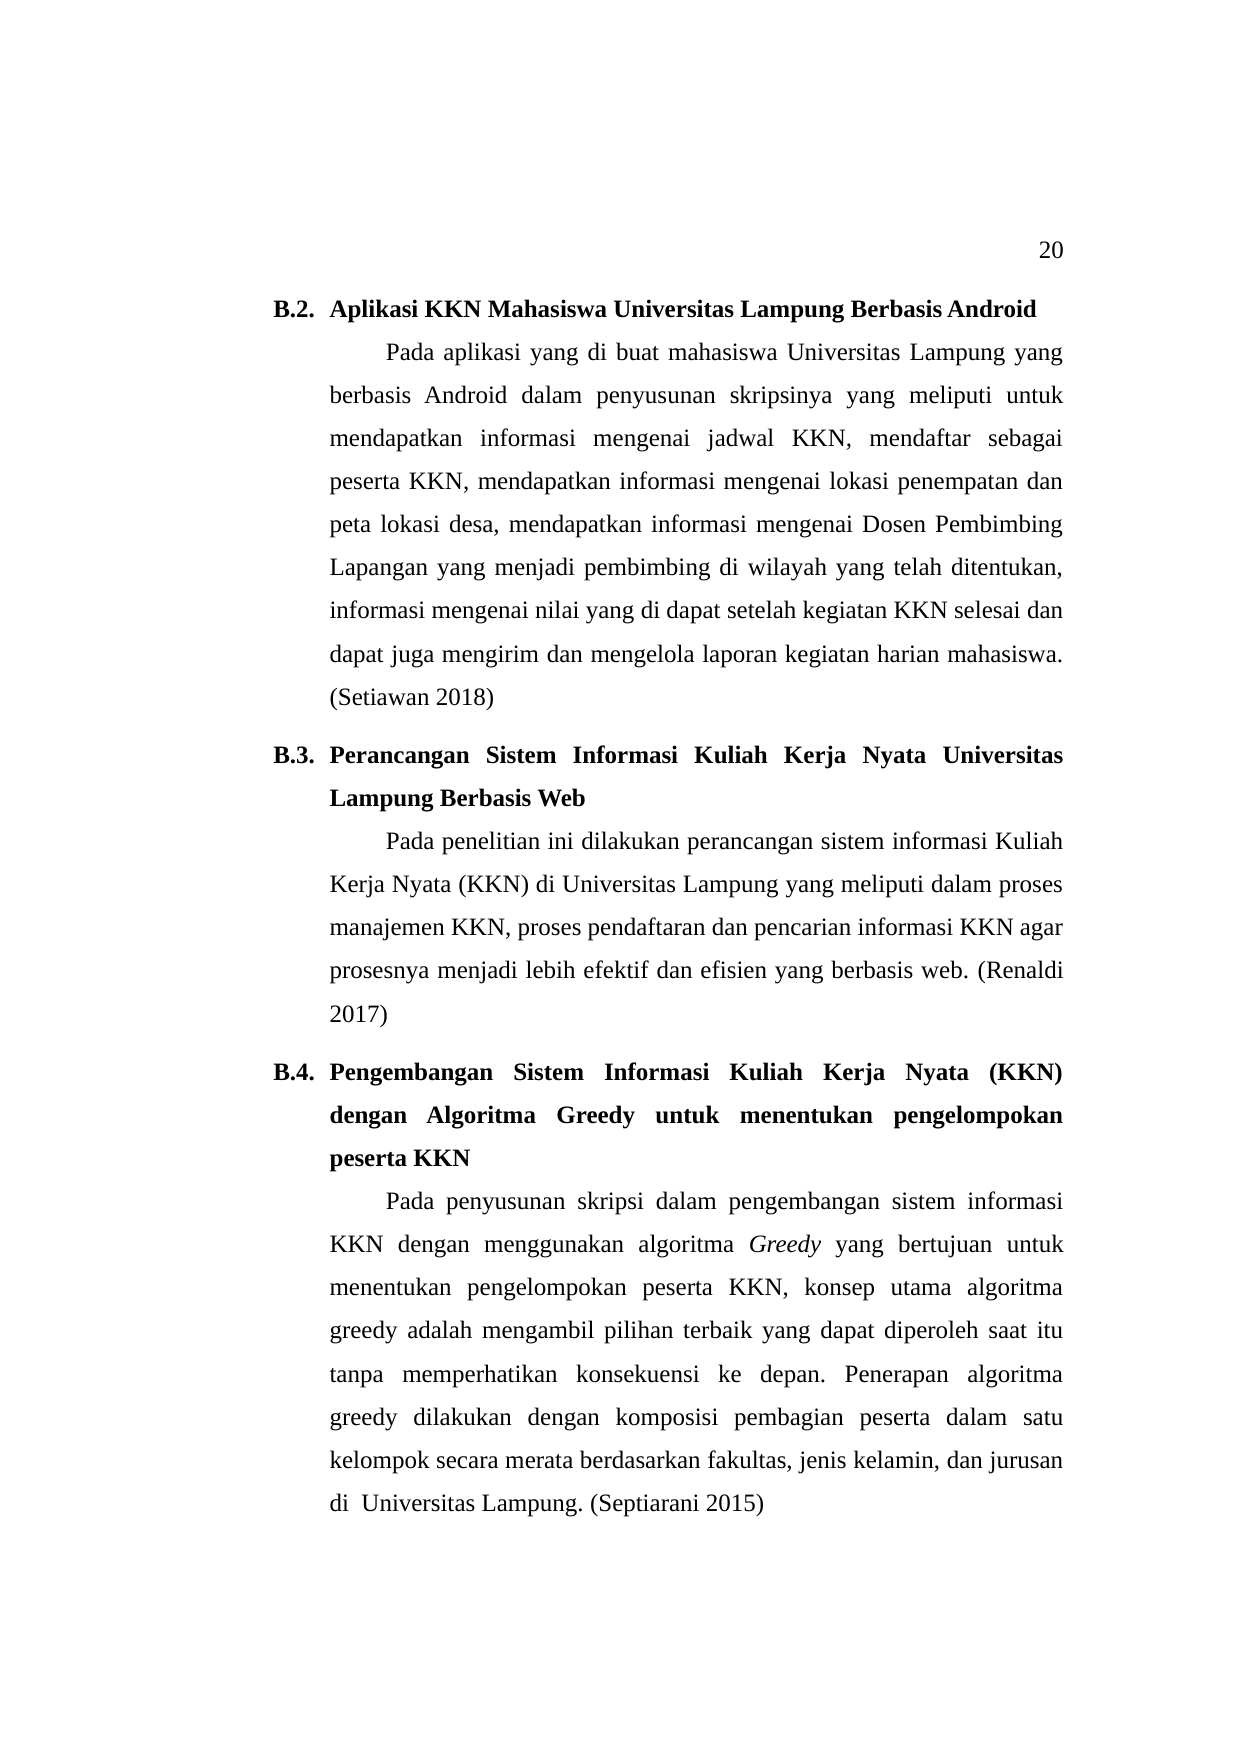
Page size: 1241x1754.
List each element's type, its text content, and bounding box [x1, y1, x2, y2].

text Pada penelitian ini dilakukan perancangan sistem informasi Kuliah Kerja Nyata (KKN) di Universitas Lampung yang meliputi dalam proses manajemen KKN, proses pendaftaran dan pencarian informasi KKN agar prosesnya menjadi lebih efektif dan efisien yang berbasis web. (Renaldi 2017)⁠ [329, 826, 1063, 1027]
list Aplikasi KKN Mahasiswa Universitas Lampung Berbasis Android [273, 294, 1063, 322]
list Perancangan Sistem Informasi Kuliah Kerja Nyata Universitas Lampung Berbasis Web [273, 740, 1063, 812]
list Pengembangan Sistem Informasi Kuliah Kerja Nyata (KKN) dengan Algoritma Greedy untuk menentukan pengelompokan peserta KKN [273, 1057, 1063, 1172]
text Pada aplikasi yang di buat mahasiswa Universitas Lampung yang berbasis Android dalam penyusunan skripsinya yang meliputi untuk mendapatkan informasi mengenai jadwal KKN, mendaftar sebagai peserta KKN, mendapatkan informasi mengenai lokasi penempatan dan peta lokasi desa, mendapatkan informasi mengenai Dosen Pembimbing Lapangan yang menjadi pembimbing di wilayah yang telah ditentukan, informasi mengenai nilai yang di dapat setelah kegiatan KKN selesai dan dapat juga mengirim dan mengelola laporan kegiatan harian mahasiswa. (Setiawan 2018)⁠ [329, 337, 1063, 711]
text Pada penyusunan skripsi dalam pengembangan sistem informasi KKN dengan menggunakan algoritma Greedy yang bertujuan untuk menentukan pengelompokan peserta KKN, konsep utama algoritma greedy adalah mengambil pilihan terbaik yang dapat diperoleh saat itu tanpa memperhatikan konsekuensi ke depan. Penerapan algoritma greedy dilakukan dengan komposisi pembagian peserta dalam satu kelompok secara merata berdasarkan fakultas, jenis kelamin, dan jurusan di Universitas Lampung. (Septiarani 2015)⁠ [329, 1186, 1063, 1517]
